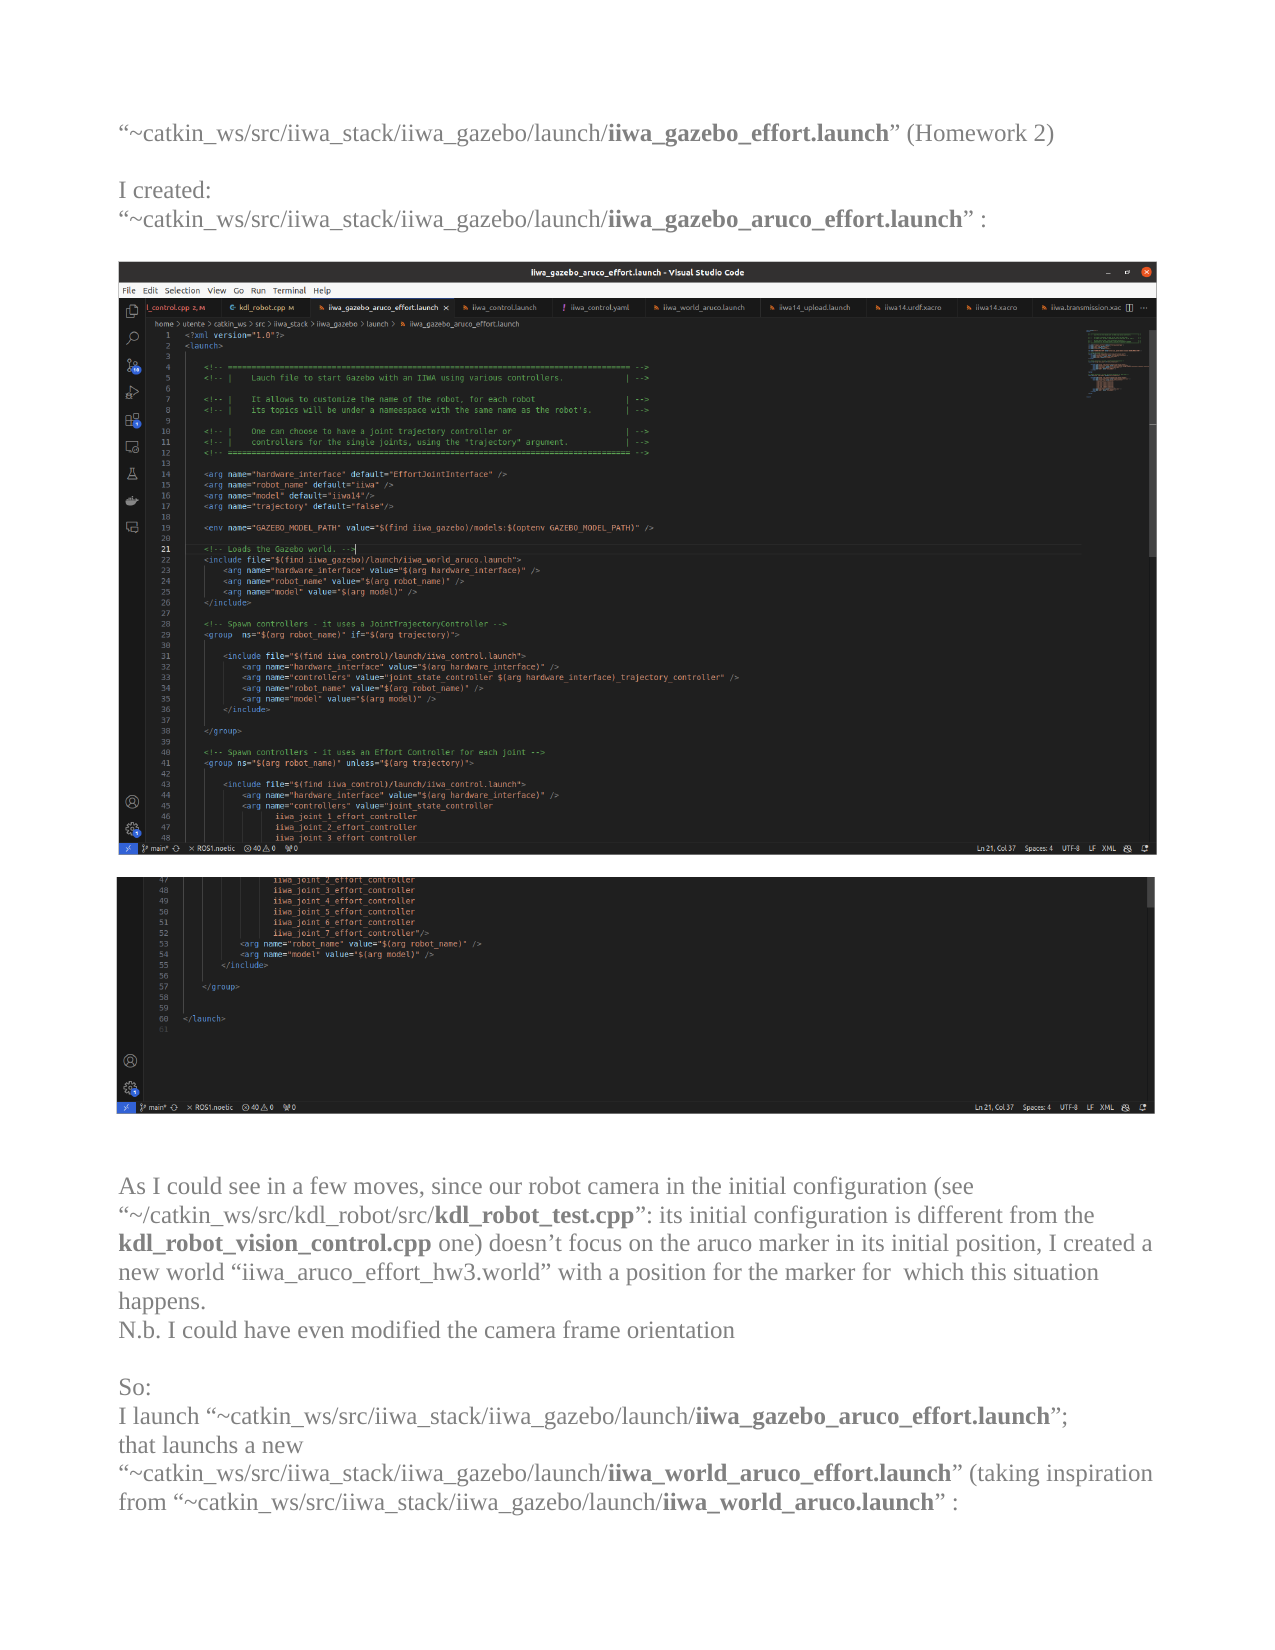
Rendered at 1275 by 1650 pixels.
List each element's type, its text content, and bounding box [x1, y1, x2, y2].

text So: [118, 1372, 1157, 1401]
picture [118, 261, 1157, 855]
text I created: [118, 176, 1157, 204]
text “~catkin_ws/src/iiwa_stack/iiwa_gazebo/launch/iiwa_gazebo_effort.launch” (Homework 2) [118, 118, 1157, 147]
text N.b. I could have even modified the camera frame orientation [118, 1315, 1157, 1343]
text I launch “~catkin_ws/src/iiwa_stack/iiwa_gazebo/launch/iiwa_gazebo_aruco_effort.launch”; [118, 1401, 1157, 1430]
text that launchs a new “~catkin_ws/src/iiwa_stack/iiwa_gazebo/launch/iiwa_world_aruco_effort.launch” (taking inspiration from “~catkin_ws/src/iiwa_stack/iiwa_gazebo/launch/iiwa_world_aruco.launch” : [118, 1430, 1157, 1516]
text “~catkin_ws/src/iiwa_stack/iiwa_gazebo/launch/iiwa_gazebo_aruco_effort.launch” : [118, 204, 1157, 233]
text As I could see in a few moves, since our robot camera in the initial configuration (see “~/catkin_ws/src/kdl_robot/src/kdl_robot_test.cpp”: its initial configuration is different from the kdl_robot_vision_control.cpp one) doesn’t focus on the aruco marker in its initial position, I created a new world “iiwa_aruco_effort_hw3.world” with a position for the marker for which this situation happens. [118, 1171, 1157, 1315]
